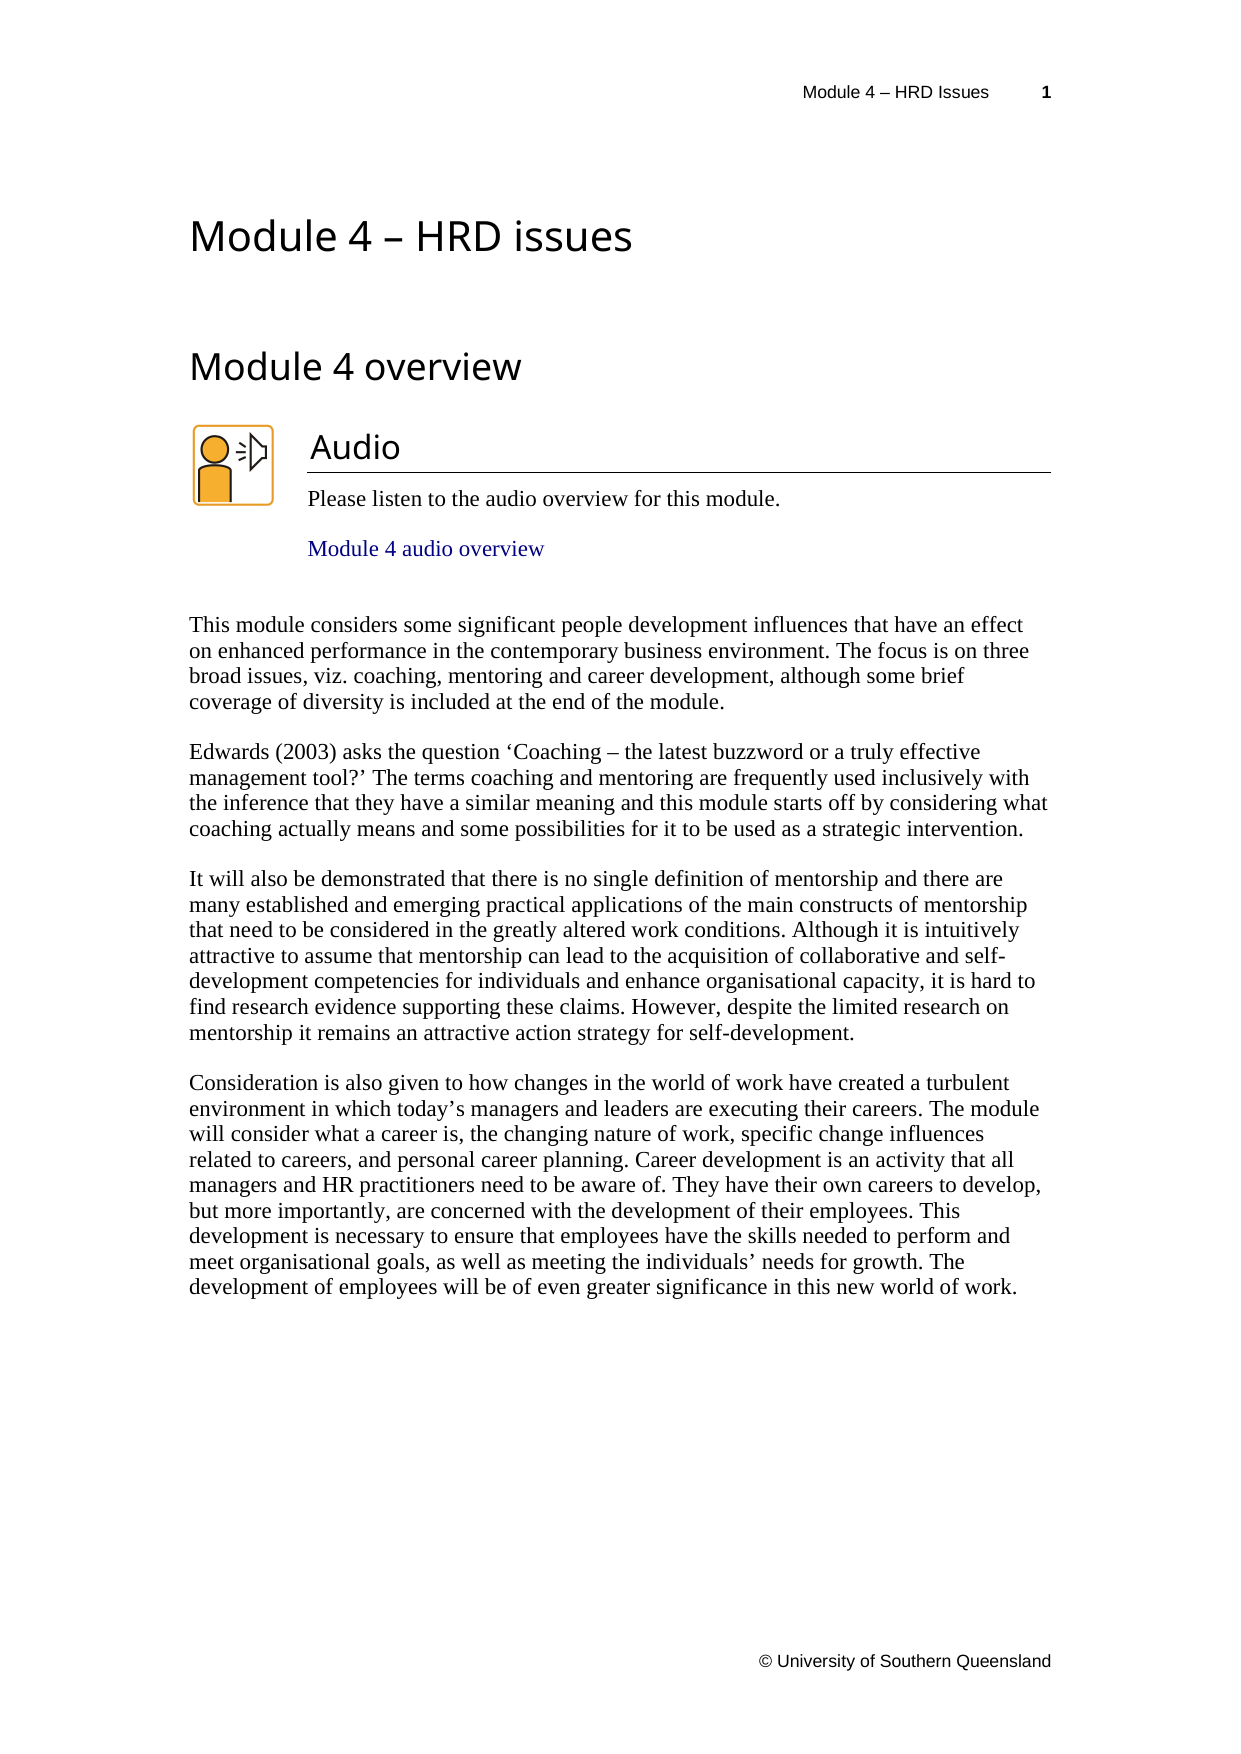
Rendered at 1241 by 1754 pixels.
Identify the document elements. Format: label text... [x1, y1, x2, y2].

table_header [189, 421, 307, 562]
text Consideration is also given to how changes in the world of work have created a turbulent environment in which today’s managers and leaders are executing their careers. The module will consider what a career is, the changing nature of work, specific change influences related to careers, and personal career planning. Career development is an activity that all managers and HR practitioners need to be aware of. They have their own careers to develop, but more importantly, are concerned with the development of their employees. This development is necessary to ensure that employees have the skills needed to perform and meet organisational goals, as well as meeting the individuals’ needs for growth. The development of employees will be of even greater significance in this new world of work. [189, 1070, 1051, 1299]
text Edwards (2003) asks the question ‘Coaching – the latest buzzword or a truly effective management tool?’ The terms coaching and mentoring are frequently used inclusively with the inference that they have a similar meaning and this module starts off by considering what coaching actually means and some possibilities for it to be used as a strategic intervention. [189, 739, 1051, 841]
picture [188, 421, 278, 510]
text Module 4 overview [189, 341, 1051, 392]
text This module considers some significant people development influences that have an effect on enhanced performance in the contemporary business environment. The focus is on three broad issues, viz. coaching, mentoring and career development, although some brief coverage of diversity is included at the end of the module. [189, 612, 1051, 714]
table_header Please listen to the audio overview for this module. Module 4 audio overview [307, 473, 1051, 562]
text It will also be demonstrated that there is no single definition of mentorship and there are many established and emerging practical applications of the main constructs of mentorship that need to be considered in the greatly altered work conditions. Although it is intuitively attractive to assume that mentorship can lead to the acquisition of collaborative and self-development competencies for individuals and enhance organisational capacity, it is hard to find research evidence supporting these claims. However, despite the limited research on mentorship it remains an attractive action strategy for self-development. [189, 866, 1051, 1045]
table_header Audio [307, 421, 1051, 472]
title HRD issues [189, 207, 1051, 264]
